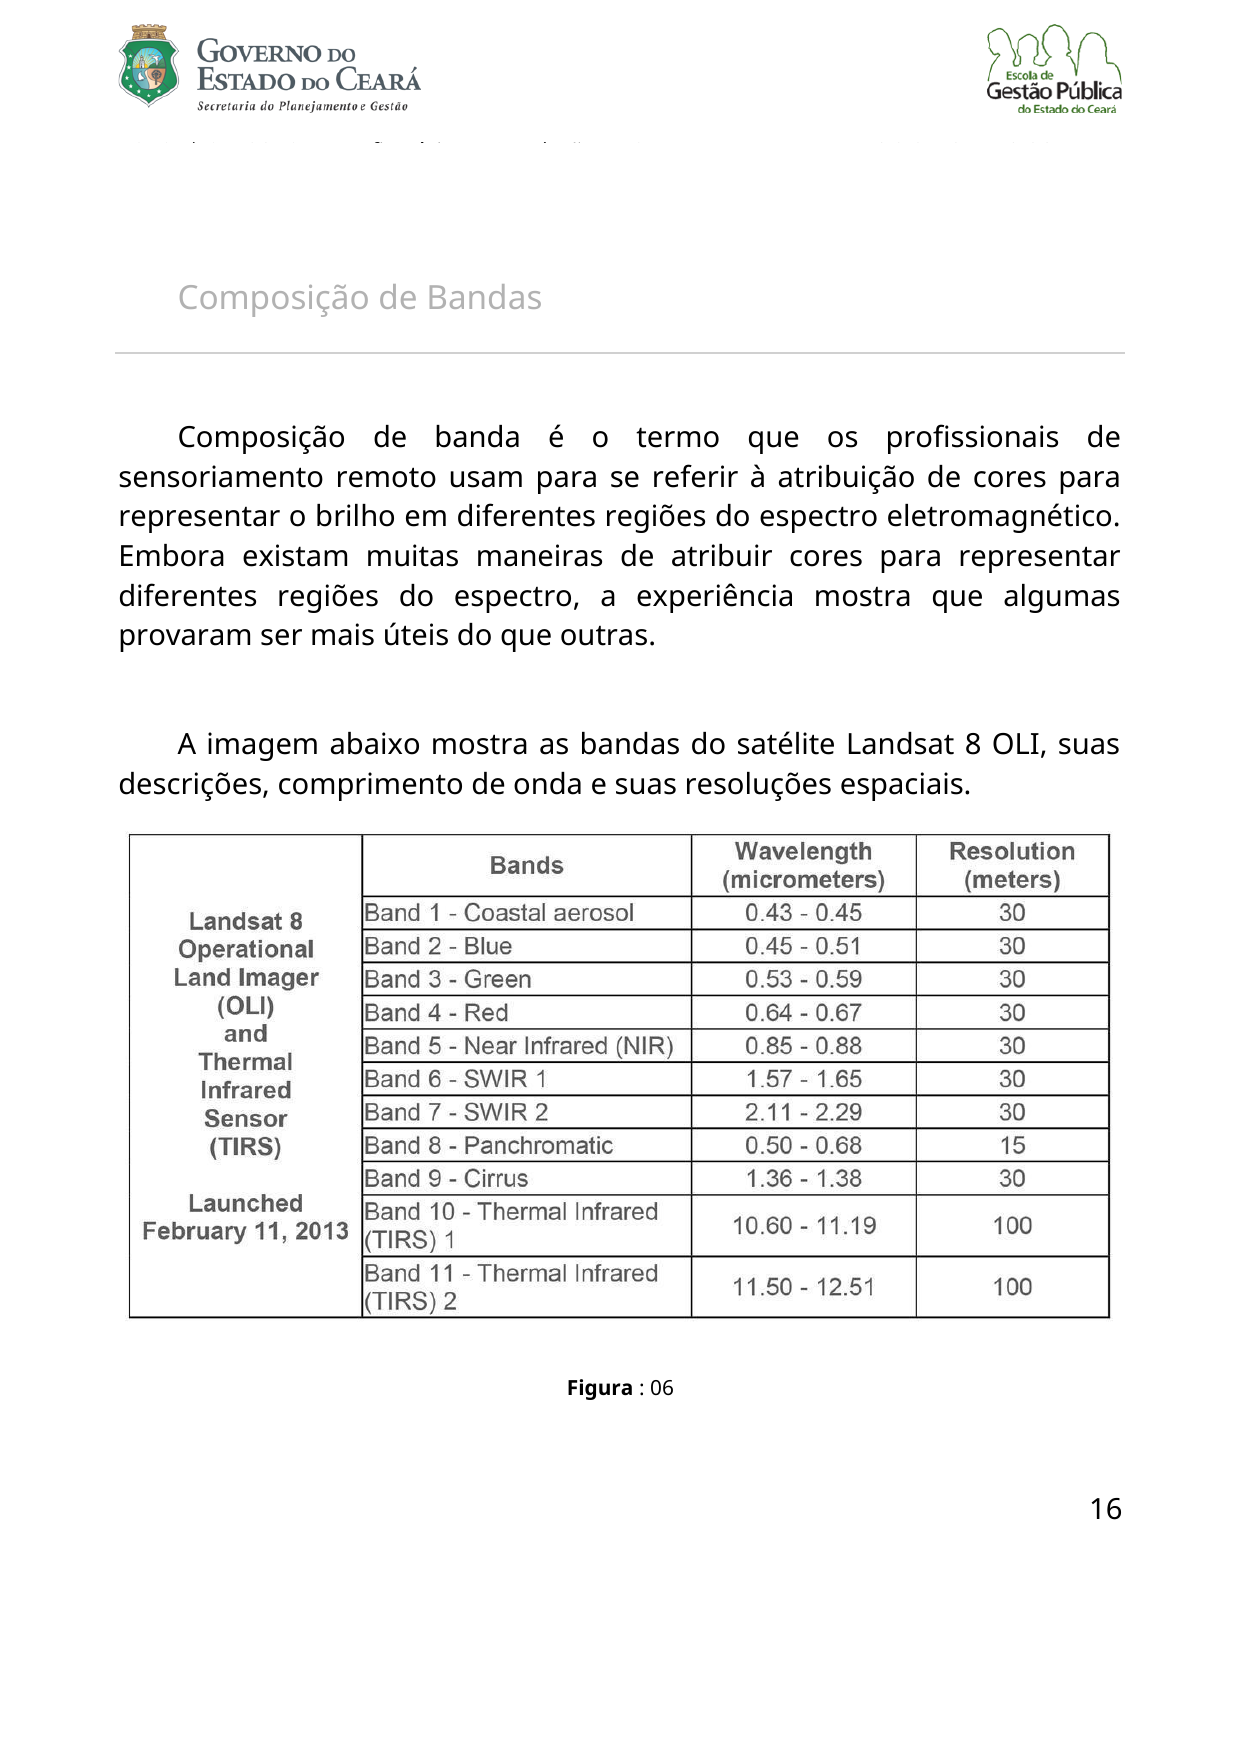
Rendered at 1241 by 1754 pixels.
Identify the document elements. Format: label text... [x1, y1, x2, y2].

picture [118, 24, 1122, 113]
picture [118, 817, 1123, 1333]
subtitle Composição de Bandas [115, 256, 1125, 352]
text Composição de banda é o termo que os profissionais de sensoriamento remoto usam para se referir à atribuição de cores para representar o brilho em diferentes regiões do espectro eletromagnético. Embora existam muitas maneiras de atribuir cores para representar diferentes regiões do espectro, a experiência mostra que algumas provaram ser mais úteis do que outras. [118, 416, 1122, 654]
text A imagem abaixo mostra as bandas do satélite Landsat 8 OLI, suas descrições, comprimento de onda e suas resoluções espaciais. [118, 723, 1122, 803]
text Figura : 06 [118, 1333, 1122, 1402]
